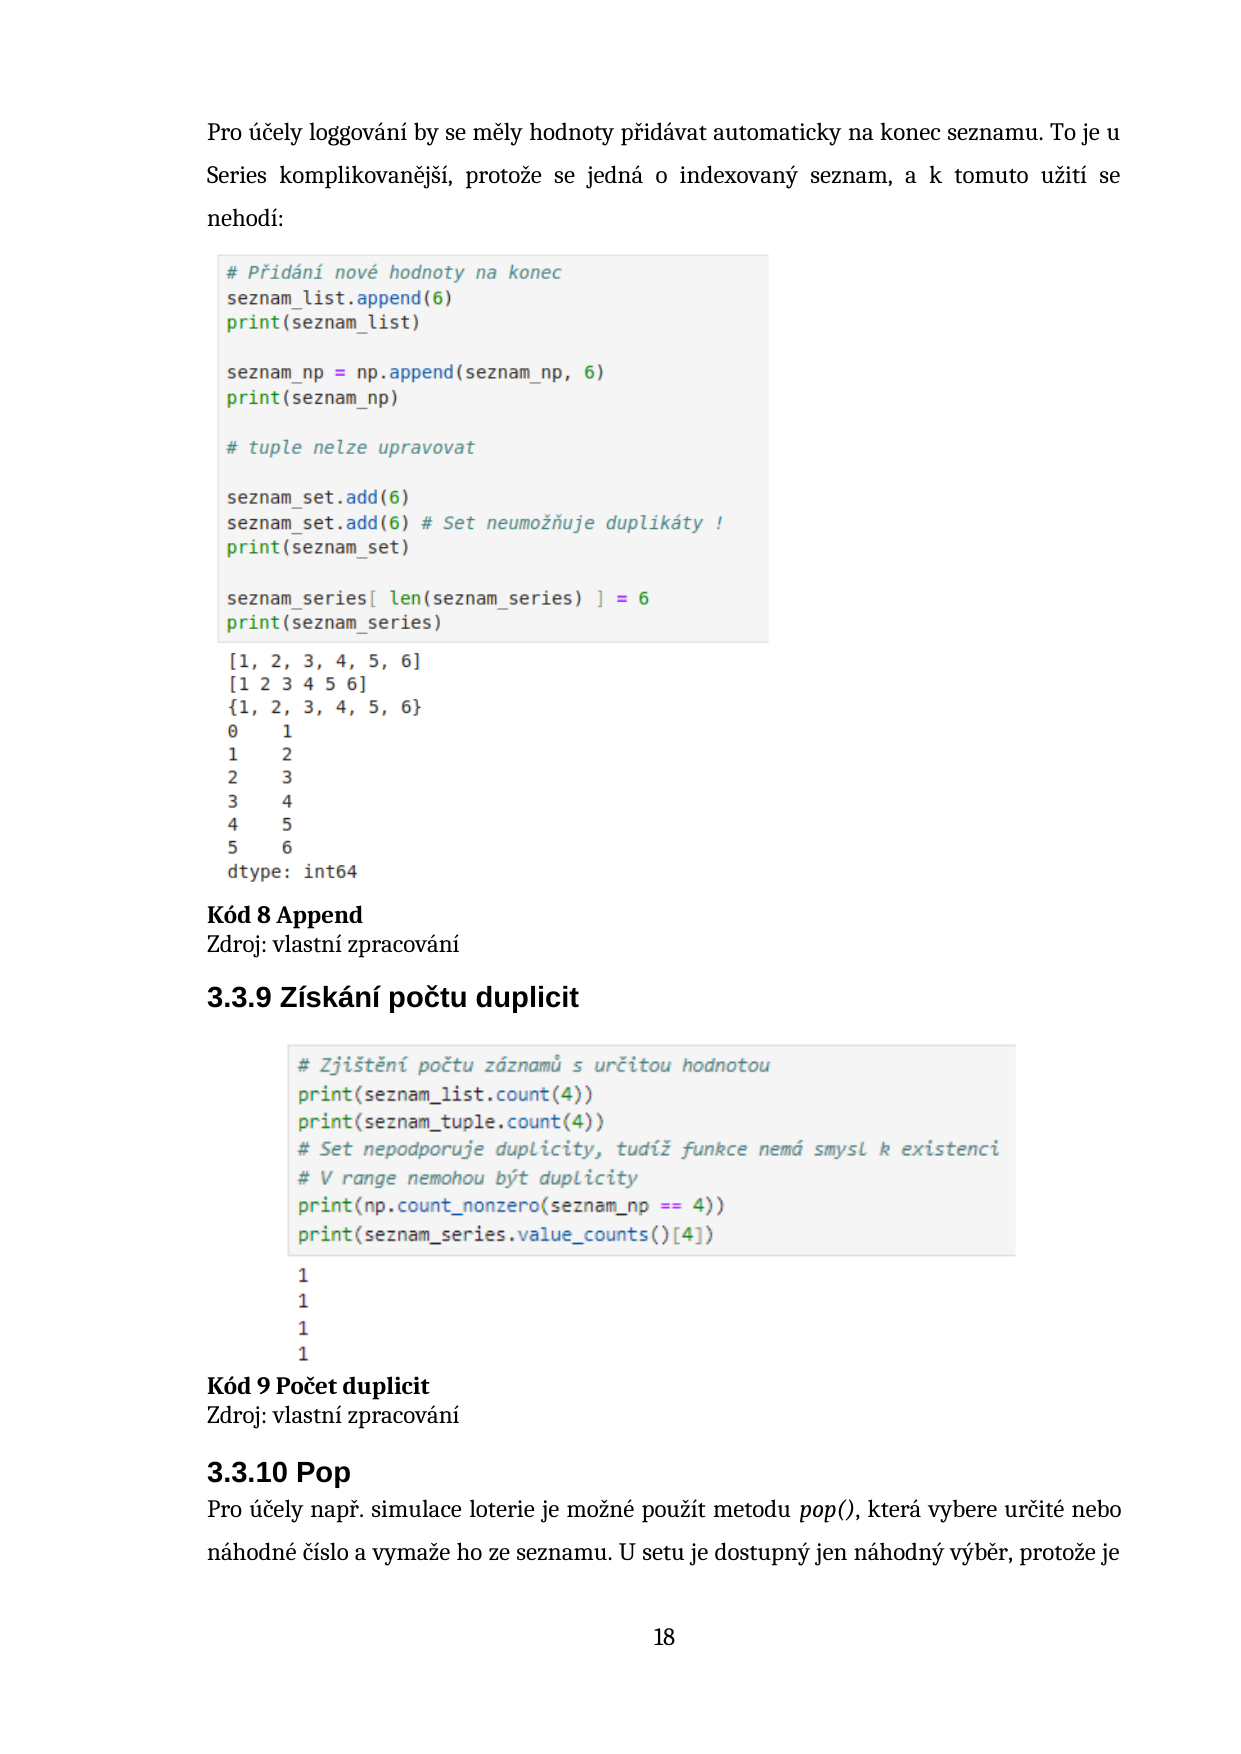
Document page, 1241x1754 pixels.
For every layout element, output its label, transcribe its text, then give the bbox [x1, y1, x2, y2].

text Zdroj: vlastní zpracování [207, 930, 1122, 959]
text Pro účely loggování by se měly hodnoty přidávat automaticky na konec seznamu. To je u Series komplikovanější, protože se jedná o indexovaný seznam, a k tomuto užití se nehodí: [207, 118, 1122, 233]
picture [206, 247, 769, 887]
subtitle 3.3.10 Pop [207, 1455, 1122, 1488]
subtitle 3.3.9 Získání počtu duplicit [207, 980, 1122, 1013]
text Pro účely např. simulace loterie je možné použít metodu pop(), která vybere určité nebo náhodné číslo a vymaže ho ze seznamu. U setu je dostupný jen náhodný výběr, protože je [207, 1494, 1122, 1566]
text Zdroj: vlastní zpracování [207, 1401, 1122, 1430]
picture [281, 1038, 1016, 1366]
title Kód 9 Počet duplicit [207, 1372, 1122, 1401]
title Kód 8 Append [207, 901, 1122, 930]
